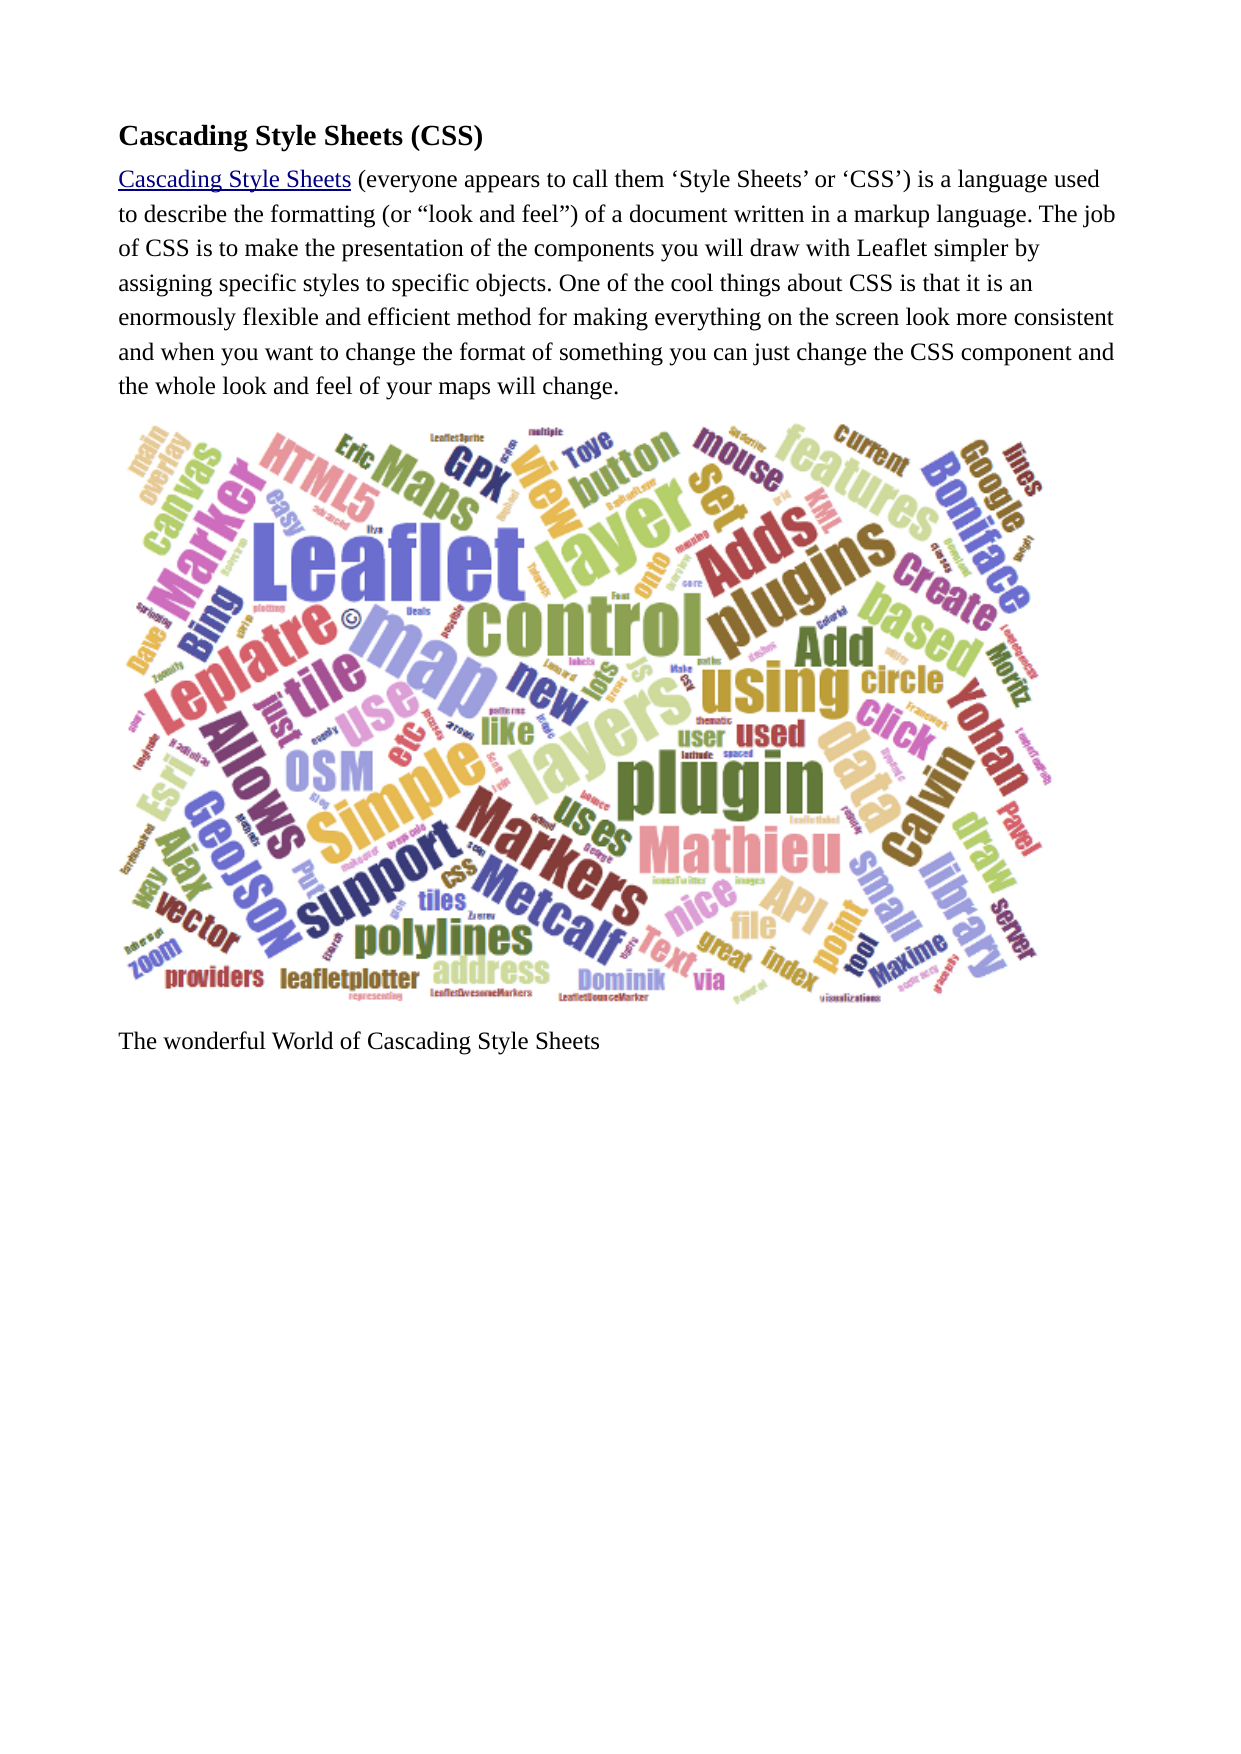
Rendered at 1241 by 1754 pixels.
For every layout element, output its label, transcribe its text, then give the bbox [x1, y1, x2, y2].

picture [118, 420, 1056, 1006]
text The wonderful World of Cascading Style Sheets [118, 1026, 1122, 1055]
subtitle Cascading Style Sheets (CSS) [118, 118, 1122, 152]
text Cascading Style Sheets (everyone appears to call them ‘Style Sheets’ or ‘CSS’) is a language used to describe the formatting (or “look and feel”) of a document written in a markup language. The job of CSS is to make the presentation of the components you will draw with Leaflet simpler by assigning specific styles to specific objects. One of the cool things about CSS is that it is an enormously flexible and efficient method for making everything on the screen look more consistent and when you want to change the format of something you can just change the CSS component and the whole look and feel of your maps will change. [118, 164, 1122, 400]
